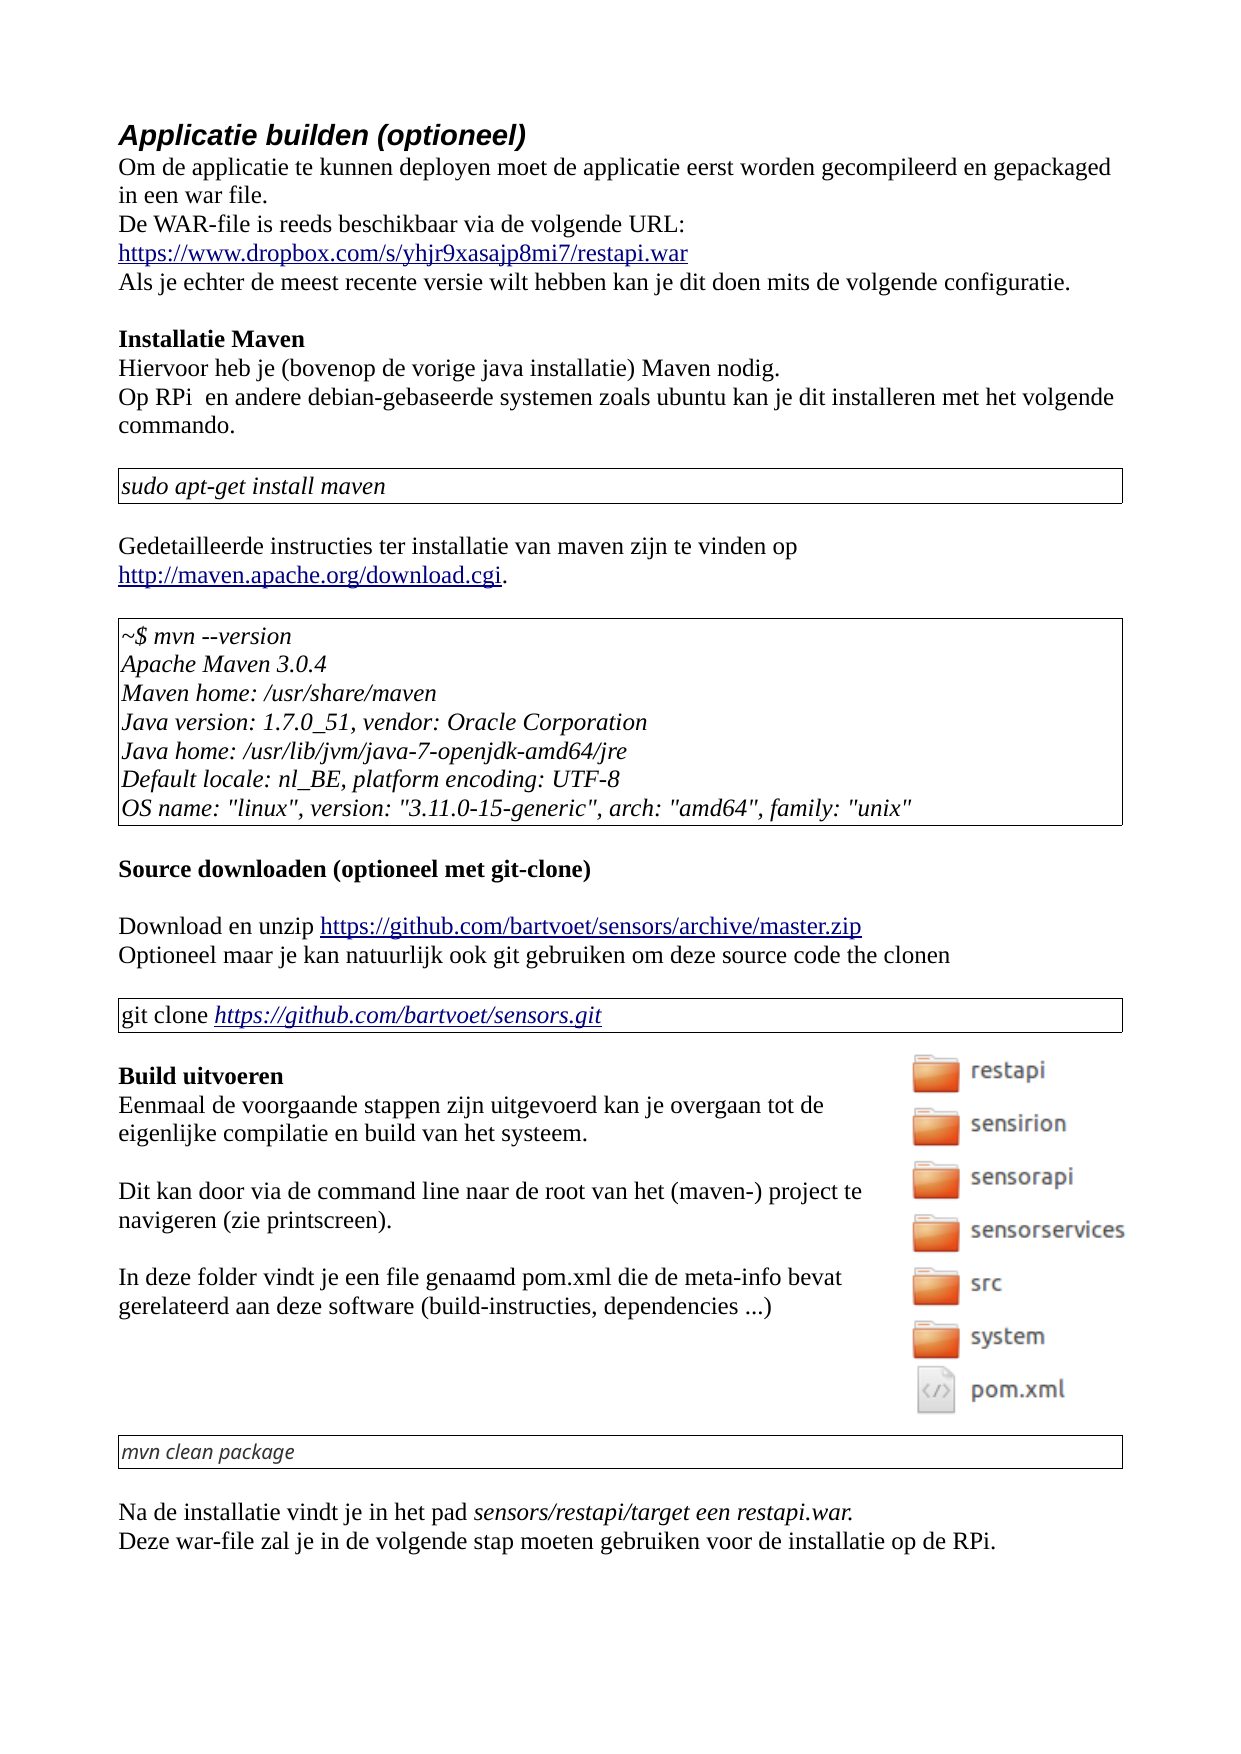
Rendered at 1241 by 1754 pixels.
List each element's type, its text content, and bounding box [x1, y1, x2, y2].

text In deze folder vindt je een file genaamd pom.xml die de meta-info bevat gerelateerd aan deze software (build-instructies, dependencies ...) [118, 1262, 888, 1320]
picture [888, 1044, 1140, 1421]
text Eenmaal de voorgaande stappen zijn uitgevoerd kan je overgaan tot de eigenlijke compilatie en build van het systeem. [118, 1090, 888, 1147]
text Optioneel maar je kan natuurlijk ook git gebruiken om deze source code the clonen [118, 940, 1122, 969]
text ~$ mvn --version [119, 619, 1122, 646]
text Apache Maven 3.0.4 [119, 646, 1122, 675]
text Na de installatie vindt je in het pad sensors/restapi/target een restapi.war. [118, 1497, 1122, 1526]
text Java home: /usr/lib/jvm/java-7-openjdk-amd64/jre [119, 733, 1122, 761]
text Java version: 1.7.0_51, vendor: Oracle Corporation [119, 704, 1122, 733]
text OS name: "linux", version: "3.11.0-15-generic", arch: "amd64", family: "unix" [119, 790, 1122, 825]
text https://www.dropbox.com/s/yhjr9xasajp8mi7/restapi.war [118, 238, 1122, 267]
text Source downloaden (optioneel met git-clone) [118, 854, 1122, 882]
text Build uitvoeren [118, 1061, 888, 1090]
text git clone https://github.com/bartvoet/sensors.git [119, 999, 1122, 1032]
text Default locale: nl_BE, platform encoding: UTF-8 [119, 761, 1122, 790]
text Als je echter de meest recente versie wilt hebben kan je dit doen mits de volgende configuratie. [118, 267, 1122, 295]
text Om de applicatie te kunnen deployen moet de applicatie eerst worden gecompileerd en gepackaged in een war file. [118, 152, 1122, 209]
text Dit kan door via de command line naar de root van het (maven-) project te navigeren (zie printscreen). [118, 1176, 888, 1233]
text Download en unzip https://github.com/bartvoet/sensors/archive/master.zip [118, 911, 1122, 940]
text Maven home: /usr/share/maven [119, 675, 1122, 704]
text mvn clean package [119, 1436, 1122, 1468]
text sudo apt-get install maven [119, 469, 1122, 503]
text Hiervoor heb je (bovenop de vorige java installatie) Maven nodig. [118, 353, 1122, 382]
text Gedetailleerde instructies ter installatie van maven zijn te vinden op http://maven.apache.org/download.cgi. [118, 531, 1122, 589]
text Installatie Maven [118, 324, 1122, 353]
text Deze war-file zal je in de volgende stap moeten gebruiken voor de installatie op de RPi. [118, 1526, 1122, 1555]
text De WAR-file is reeds beschikbaar via de volgende URL: [118, 209, 1122, 238]
text Op RPi en andere debian-gebaseerde systemen zoals ubuntu kan je dit installeren met het volgende commando. [118, 382, 1122, 439]
text Applicatie builden (optioneel) [118, 118, 1122, 152]
